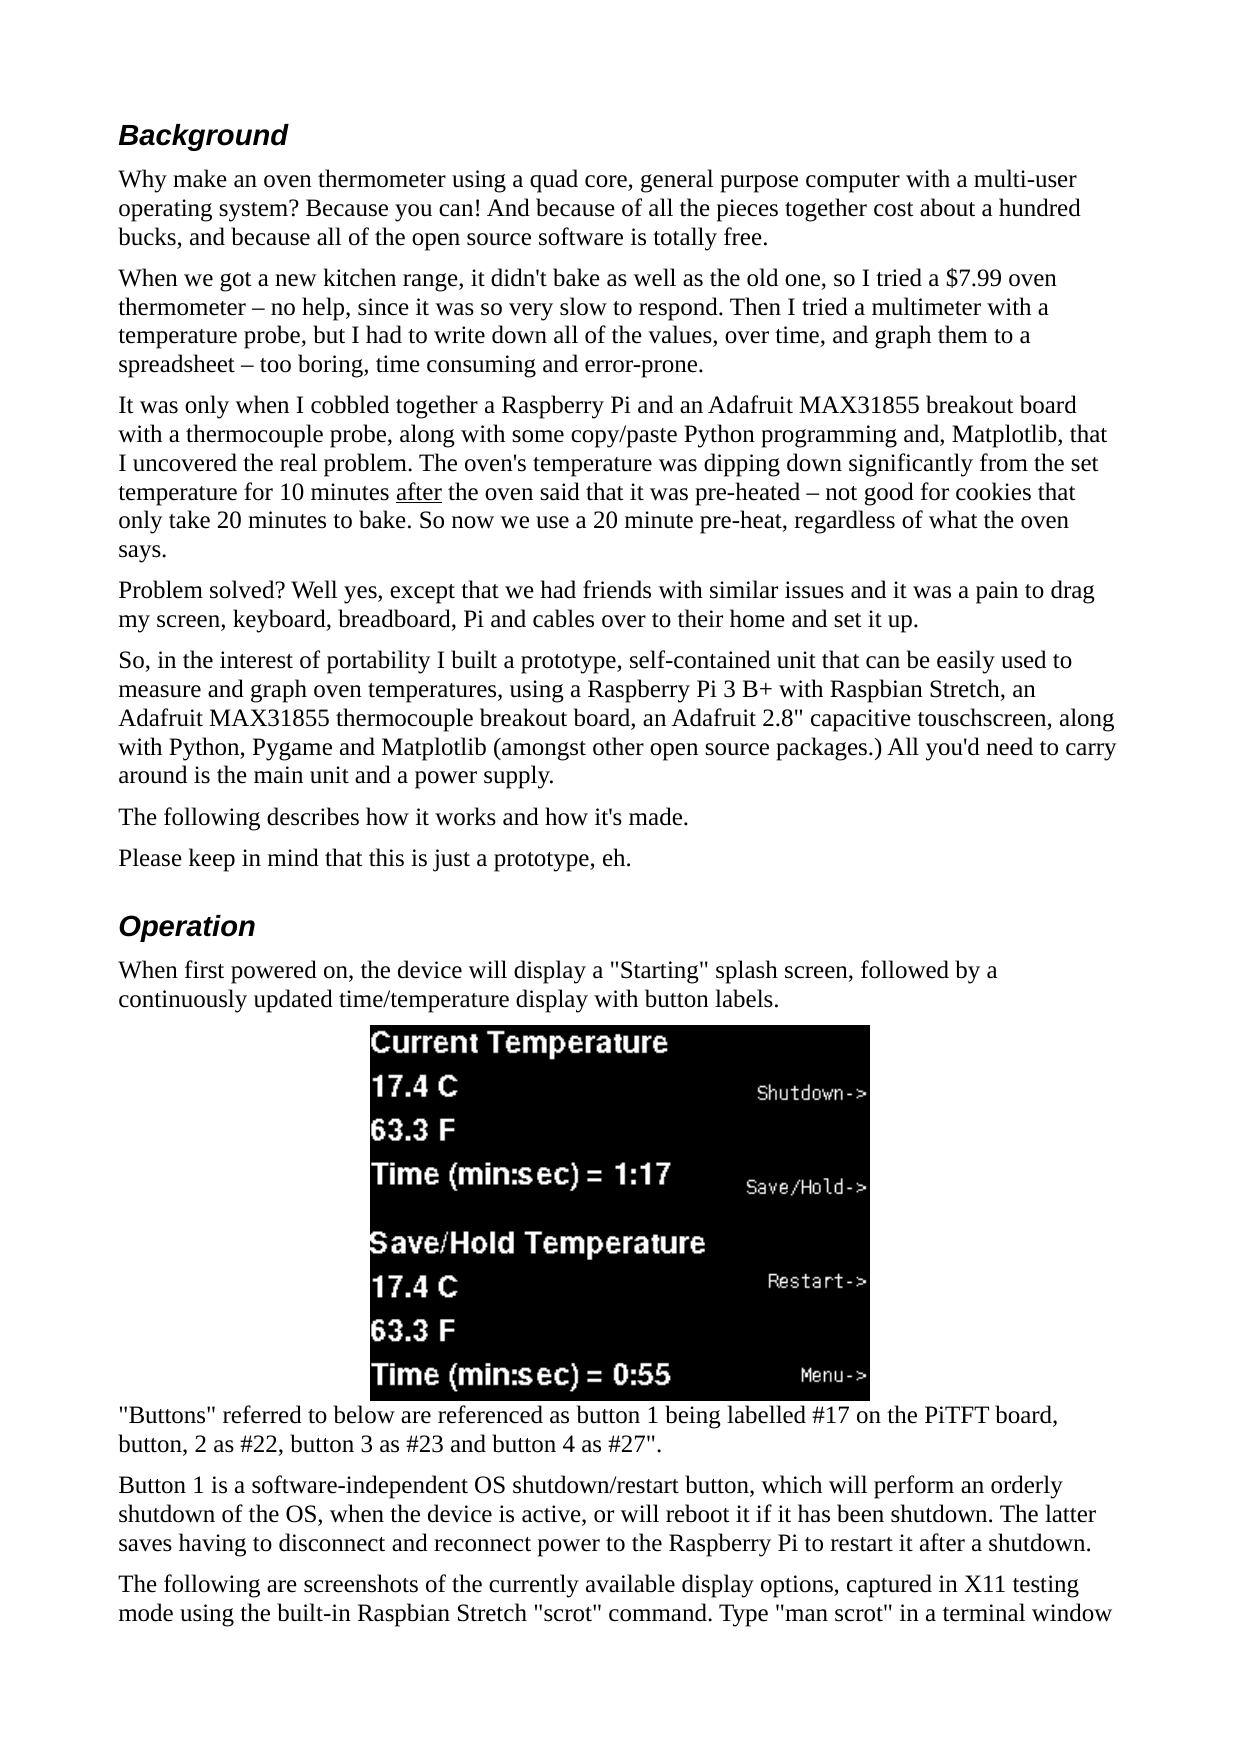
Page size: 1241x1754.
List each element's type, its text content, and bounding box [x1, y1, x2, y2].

subtitle Operation [118, 909, 1122, 943]
subtitle Background [118, 118, 1122, 152]
text "Buttons" referred to below are referenced as button 1 being labelled #17 on the PiTFT board, button, 2 as #22, button 3 as #23 and button 4 as #27". [118, 1025, 1122, 1458]
text So, in the interest of portability I built a prototype, self-contained unit that can be easily used to measure and graph oven temperatures, using a Raspberry Pi 3 B+ with Raspbian Stretch, an Adafruit MAX31855 thermocouple breakout board, an Adafruit 2.8" capacitive touschscreen, along with Python, Pygame and Matplotlib (amongst other open source packages.) All you'd need to carry around is the main unit and a power supply. [118, 645, 1122, 789]
text Button 1 is a software-independent OS shutdown/restart button, which will perform an orderly shutdown of the OS, when the device is active, or will reboot it if it has been shutdown. The latter saves having to disconnect and reconnect power to the Raspberry Pi to restart it after a shutdown. [118, 1470, 1122, 1556]
text Please keep in mind that this is just a prototype, eh. [118, 843, 1122, 872]
text When we got a new kitchen range, it didn't bake as well as the old one, so I tried a $7.99 oven thermometer – no help, since it was so very slow to respond. Then I tried a multimeter with a temperature probe, but I had to write down all of the values, over time, and graph them to a spreadsheet – too boring, time consuming and error-prone. [118, 263, 1122, 378]
text Why make an oven thermometer using a quad core, general purpose computer with a multi-user operating system? Because you can! And because of all the pieces together cost about a hundred bucks, and because all of the open source software is totally free. [118, 164, 1122, 250]
text The following describes how it works and how it's made. [118, 802, 1122, 830]
picture [370, 1025, 870, 1401]
text When first powered on, the device will display a "Starting" splash screen, followed by a continuously updated time/temperature display with button labels. [118, 955, 1122, 1013]
text It was only when I cobbled together a Raspberry Pi and an Adafruit MAX31855 breakout board with a thermocouple probe, along with some copy/paste Python programming and, Matplotlib, that I uncovered the real problem. The oven's temperature was dipping down significantly from the set temperature for 10 minutes after the oven said that it was pre-heated – not good for cookies that only take 20 minutes to bake. So now we use a 20 minute pre-heat, regardless of what the oven says. [118, 390, 1122, 563]
text Problem solved? Well yes, except that we had friends with similar issues and it was a pain to drag my screen, keyboard, breadboard, Pi and cables over to their home and set it up. [118, 575, 1122, 633]
text The following are screenshots of the currently available display options, captured in X11 testing mode using the built-in Raspbian Stretch "scrot" command. Type "man scrot" in a terminal window [118, 1569, 1122, 1626]
